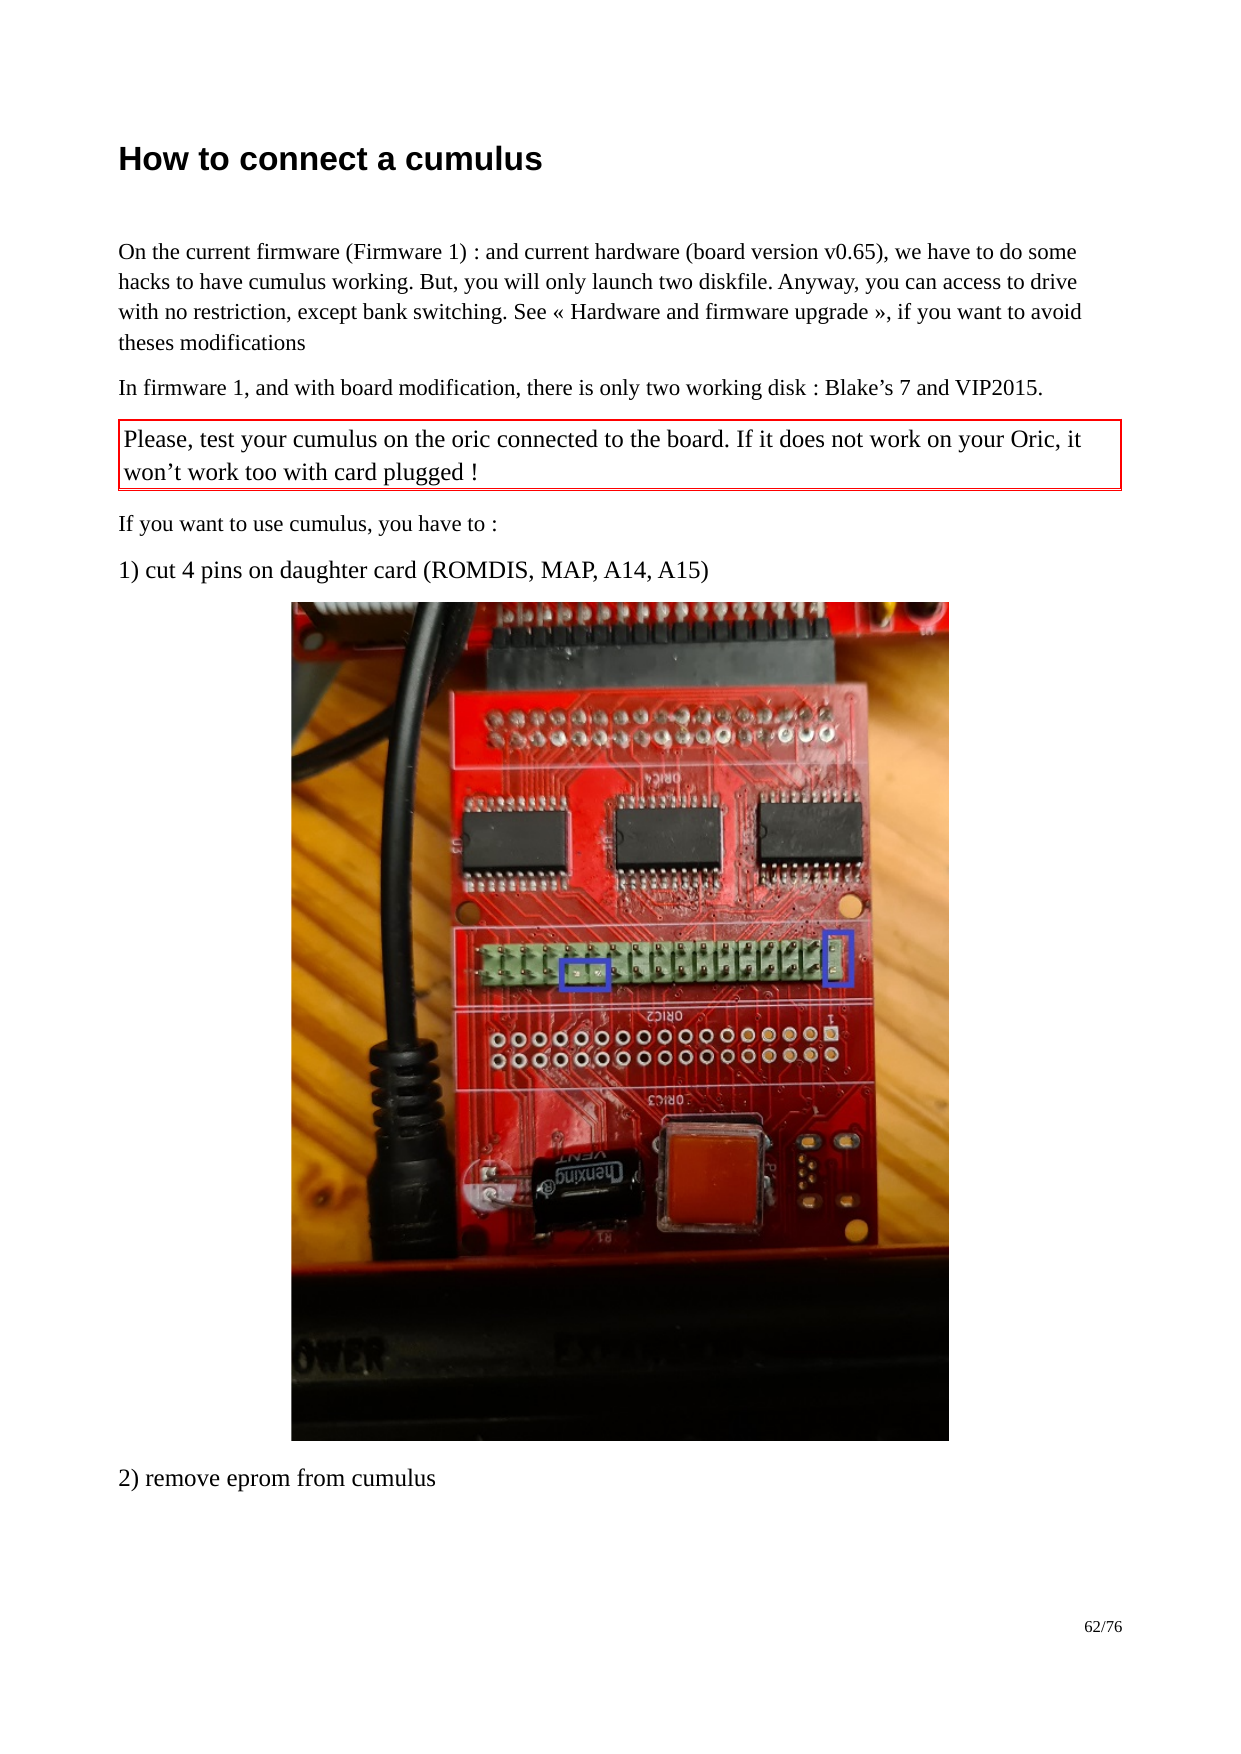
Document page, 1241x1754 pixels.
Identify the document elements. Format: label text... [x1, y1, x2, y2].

text On the current firmware (Firmware 1) : and current hardware (board version v0.65), we have to do some hacks to have cumulus working. But, you will only launch two diskfile. Anyway, you can access to drive with no restriction, except bank switching. See « Hardware and firmware upgrade », if you want to avoid theses modifications [118, 238, 1122, 355]
text 1) cut 4 pins on daughter card (ROMDIS, MAP, A14, A15) [118, 555, 1122, 583]
text Please, test your cumulus on the oric connected to the board. If it does not work on your Oric, it won’t work too with card plugged ! [120, 421, 1120, 488]
text If you want to use cumulus, you have to : [118, 510, 1122, 536]
subtitle How to connect a cumulus [118, 139, 1122, 178]
picture [291, 602, 949, 1441]
text In firmware 1, and with board modification, there is only two working disk : Blake’s 7 and VIP2015. [118, 373, 1122, 400]
text 2) remove eprom from cumulus [118, 1463, 1122, 1492]
